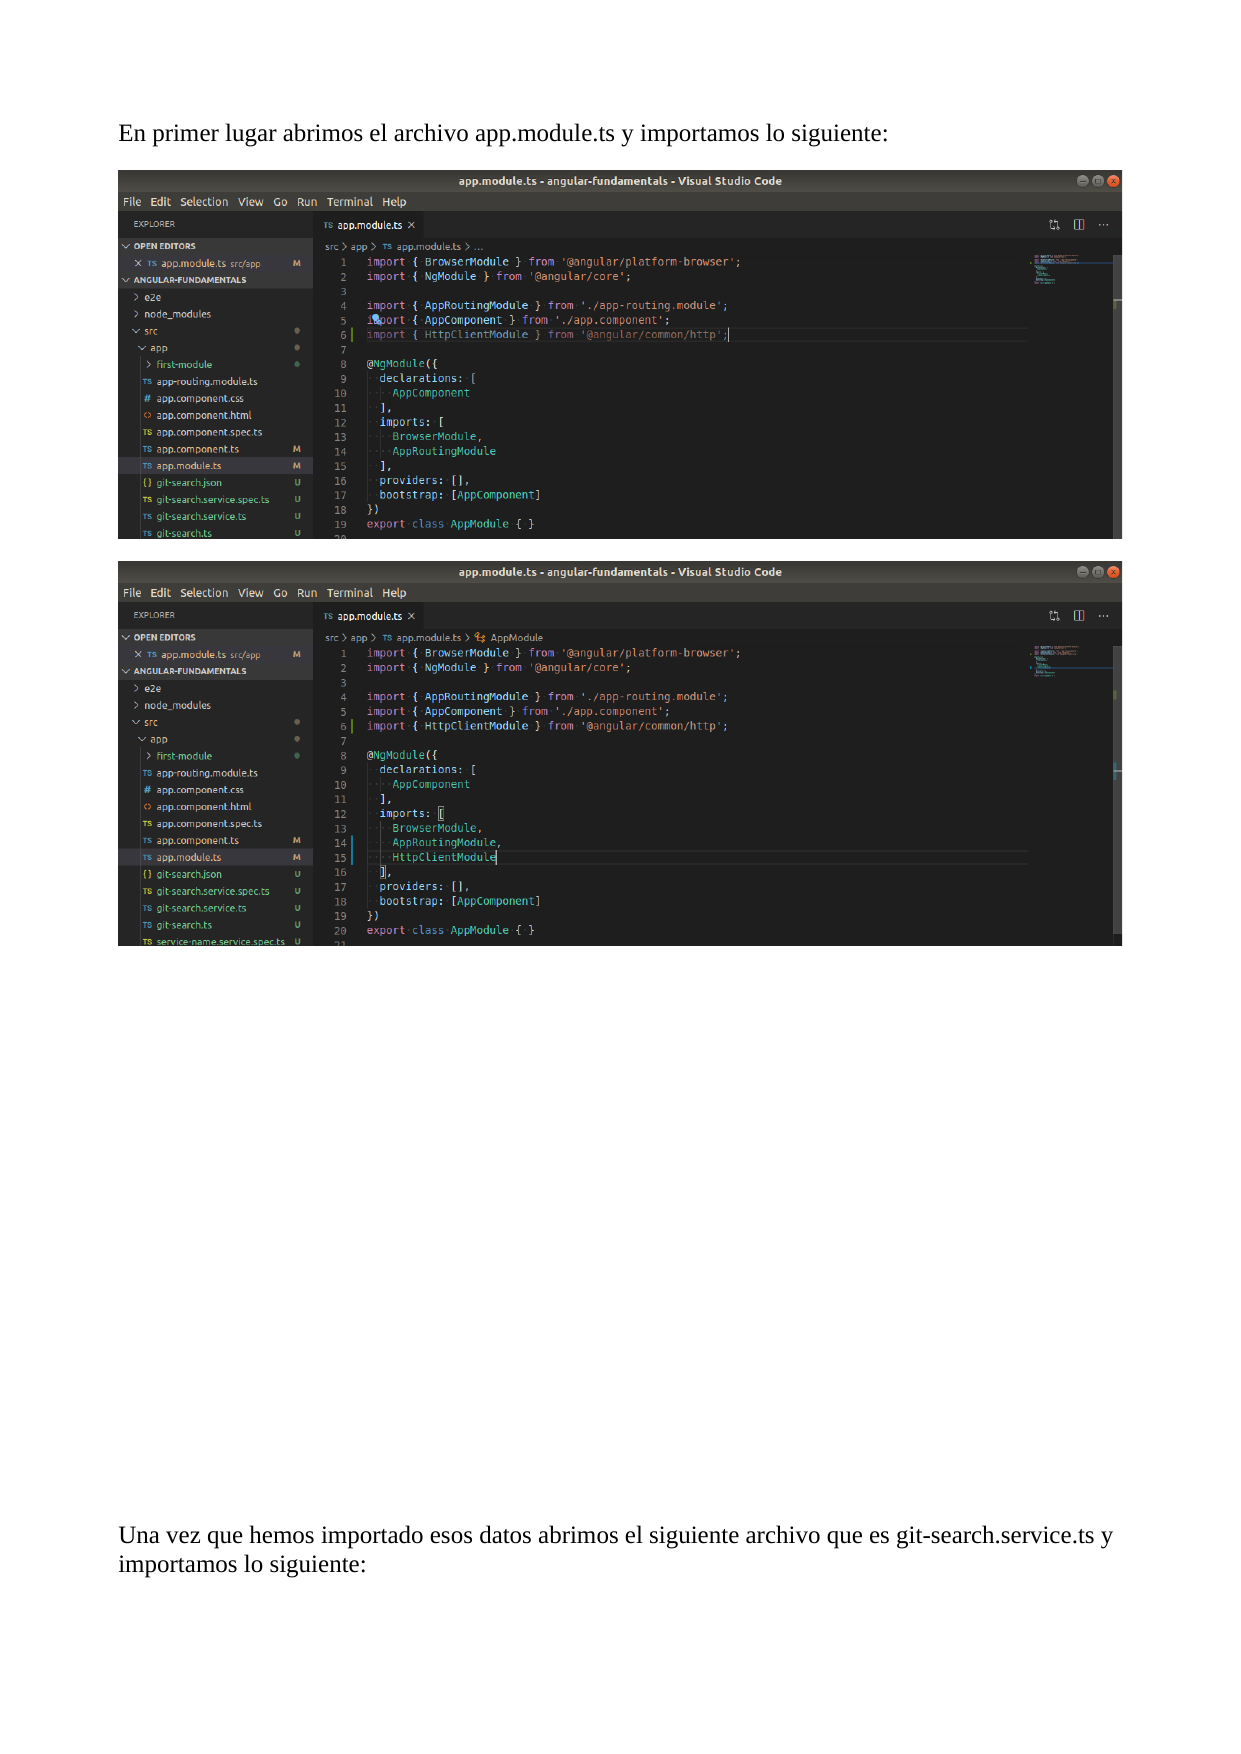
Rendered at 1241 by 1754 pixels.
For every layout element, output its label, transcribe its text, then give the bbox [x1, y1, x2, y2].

text En primer lugar abrimos el archivo app.module.ts y importamos lo siguiente: [118, 118, 1122, 147]
text Una vez que hemos importado esos datos abrimos el siguiente archivo que es git-search.service.ts y importamos lo siguiente: [118, 1521, 1122, 1578]
picture [118, 170, 1123, 539]
picture [118, 561, 1123, 946]
